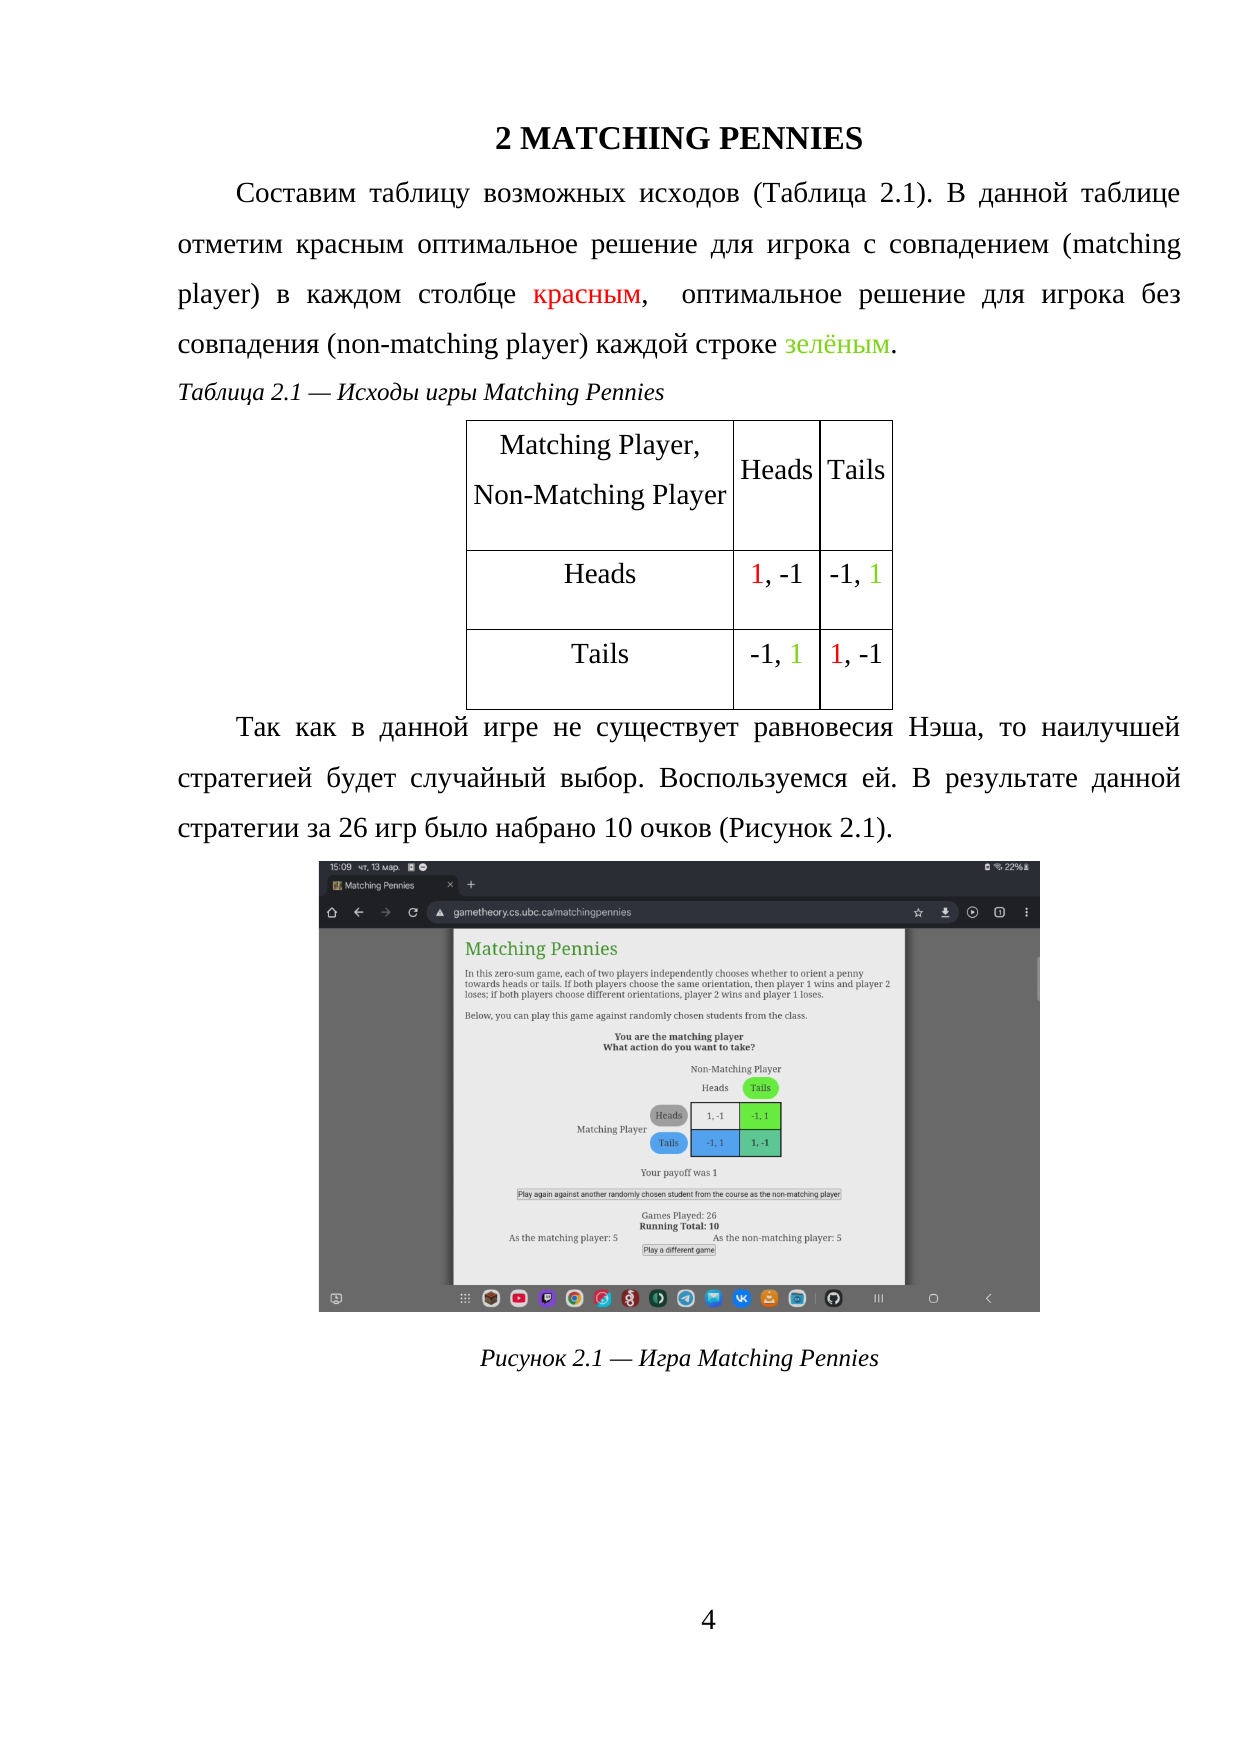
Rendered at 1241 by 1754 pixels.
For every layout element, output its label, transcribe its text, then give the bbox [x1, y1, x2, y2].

subtitle 2 MATCHING PENNIES [177, 118, 1181, 156]
table_header Heads [734, 421, 819, 550]
table_cell -1, 1 [821, 551, 892, 629]
text Составим таблицу возможных исходов (Таблица 2.1). В данной таблице отметим красным оптимальное решение для игрока с совпадением (matching player) в каждом столбце красным, оптимальное решение для игрока без совпадения (non-matching player) каждой строке зелёным. [177, 176, 1181, 360]
table_header Tails [821, 421, 892, 550]
table_cell -1, 1 [734, 630, 819, 708]
table_cell Heads [467, 551, 733, 629]
table_cell Tails [467, 630, 733, 708]
table_cell 1, -1 [821, 630, 892, 708]
text Таблица 2.1 — Исходы игры Matching Pennies [177, 377, 1181, 406]
text Рисунок 2.1 — Игра Matching Pennies [177, 860, 1181, 1372]
table_cell 1, -1 [734, 551, 819, 629]
table_header Matching Player, Non-Matching Player [467, 421, 733, 550]
picture [318, 861, 1040, 1312]
text Так как в данной игре не существует равновесия Нэша, то наилучшей стратегией будет случайный выбор. Воспользуемся ей. В результате данной стратегии за 26 игр было набрано 10 очков (Рисунок 2.1). [177, 709, 1181, 844]
